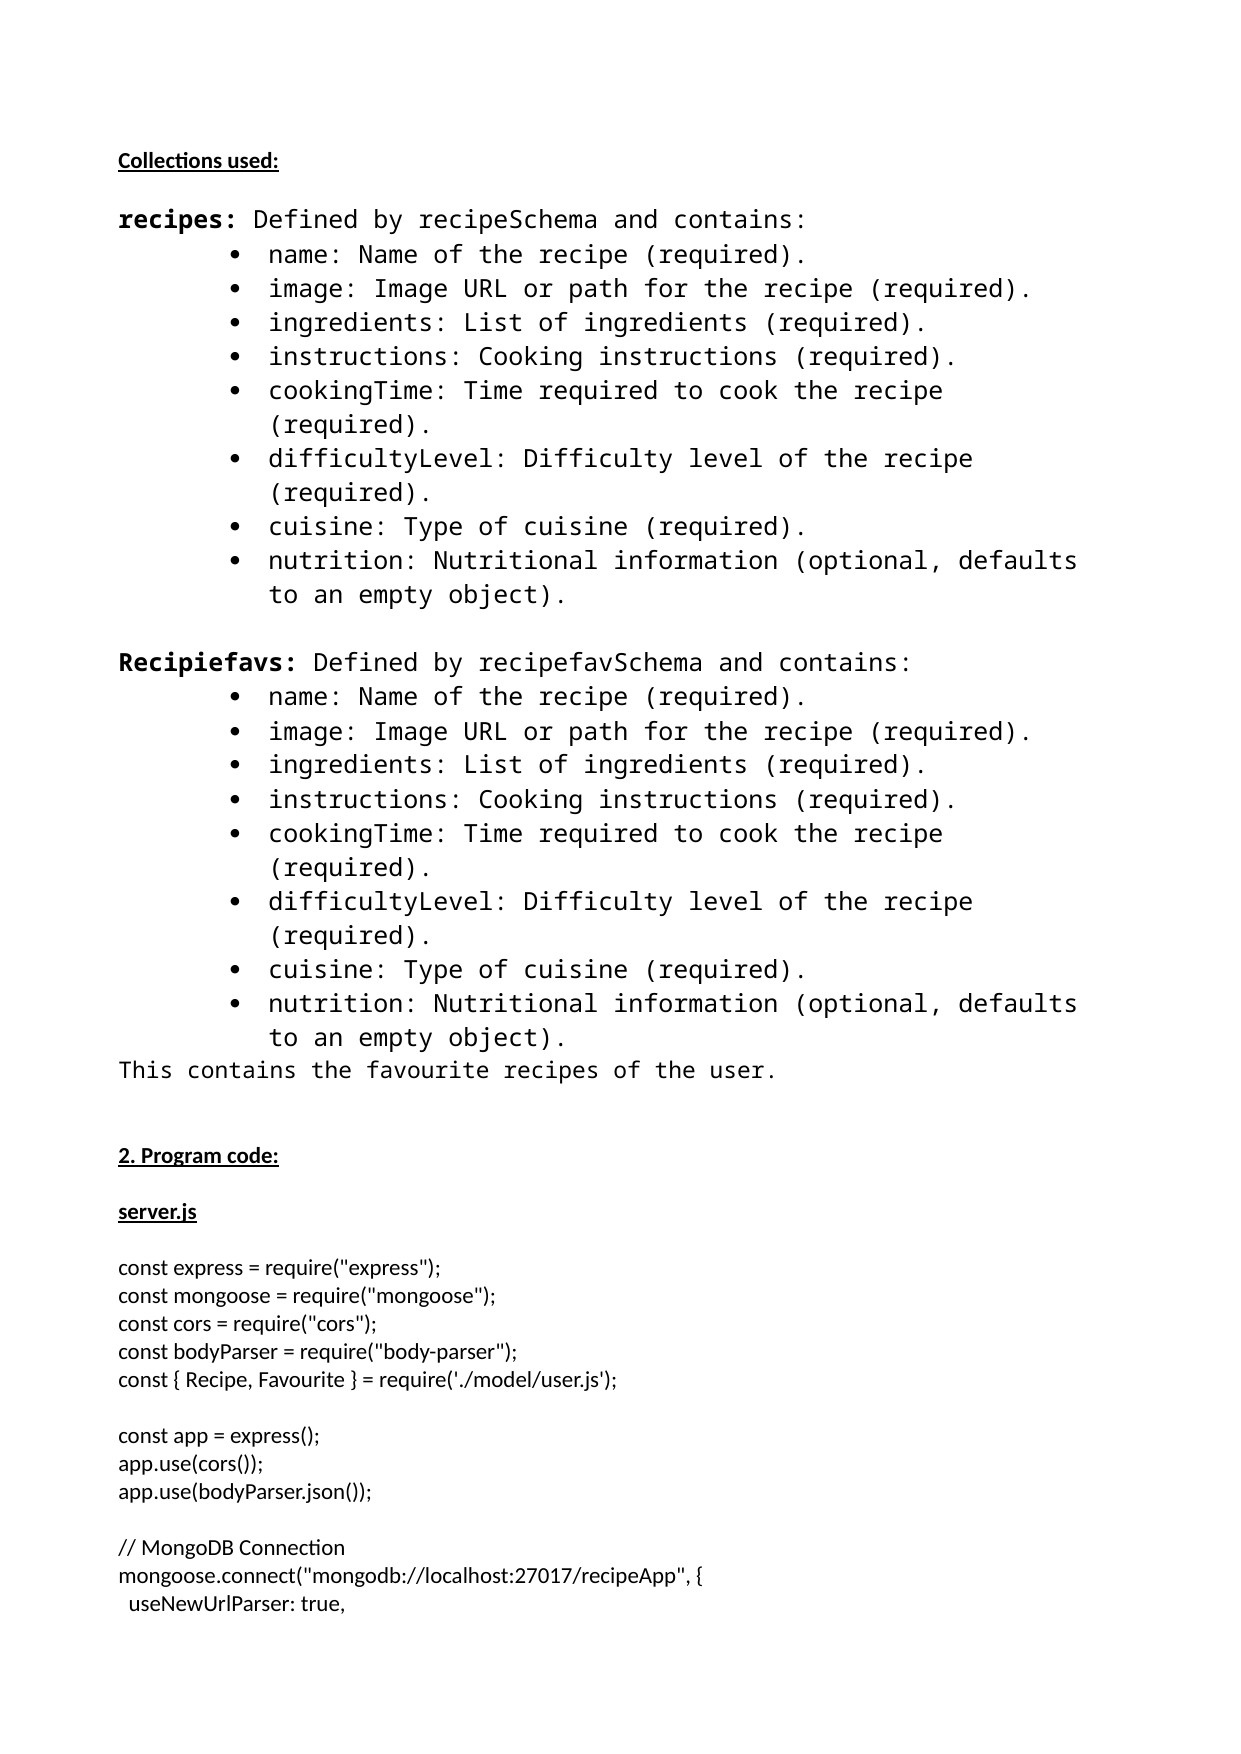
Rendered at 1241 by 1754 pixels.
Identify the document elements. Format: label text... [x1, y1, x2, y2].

list useNewUrlParser: true, [118, 1589, 1122, 1617]
text Recipiefavs: Defined by recipefavSchema and contains: [118, 645, 1122, 679]
list instructions: Cooking instructions (required). [231, 781, 1122, 815]
list difficultyLevel: Difficulty level of the recipe (required). [231, 441, 1122, 509]
list // MongoDB Connection [118, 1533, 1122, 1561]
list app.use(bodyParser.json()); [118, 1477, 1122, 1505]
text recipes: Defined by recipeSchema and contains: [118, 202, 1122, 236]
list cookingTime: Time required to cook the recipe (required). [231, 815, 1122, 883]
list name: Name of the recipe (required). [231, 679, 1122, 713]
list instructions: Cooking instructions (required). [231, 338, 1122, 372]
list const bodyParser = require("body-parser"); [118, 1337, 1122, 1365]
list const { Recipe, Favourite } = require('./model/user.js'); [118, 1365, 1122, 1393]
list difficultyLevel: Difficulty level of the recipe (required). [231, 883, 1122, 952]
list image: Image URL or path for the recipe (required). [231, 270, 1122, 304]
list 2. Program code: [118, 1141, 1122, 1169]
list const app = express(); [118, 1421, 1122, 1449]
list name: Name of the recipe (required). [231, 236, 1122, 270]
list nutrition: Nutritional information (optional, defaults to an empty object). [231, 543, 1122, 611]
list ingredients: List of ingredients (required). [231, 747, 1122, 781]
list cuisine: Type of cuisine (required). [231, 952, 1122, 986]
list cuisine: Type of cuisine (required). [231, 509, 1122, 543]
list const cors = require("cors"); [118, 1309, 1122, 1337]
list image: Image URL or path for the recipe (required). [231, 713, 1122, 747]
text This contains the favourite recipes of the user. [118, 1054, 1122, 1085]
list nutrition: Nutritional information (optional, defaults to an empty object). [231, 986, 1122, 1054]
list app.use(cors()); [118, 1449, 1122, 1477]
list mongoose.connect("mongodb://localhost:27017/recipeApp", { [118, 1561, 1122, 1589]
list Collections used: [118, 146, 1122, 174]
list cookingTime: Time required to cook the recipe (required). [231, 372, 1122, 441]
list const mongoose = require("mongoose"); [118, 1281, 1122, 1309]
list ingredients: List of ingredients (required). [231, 304, 1122, 338]
list server.js [118, 1197, 1122, 1225]
list const express = require("express"); [118, 1253, 1122, 1281]
